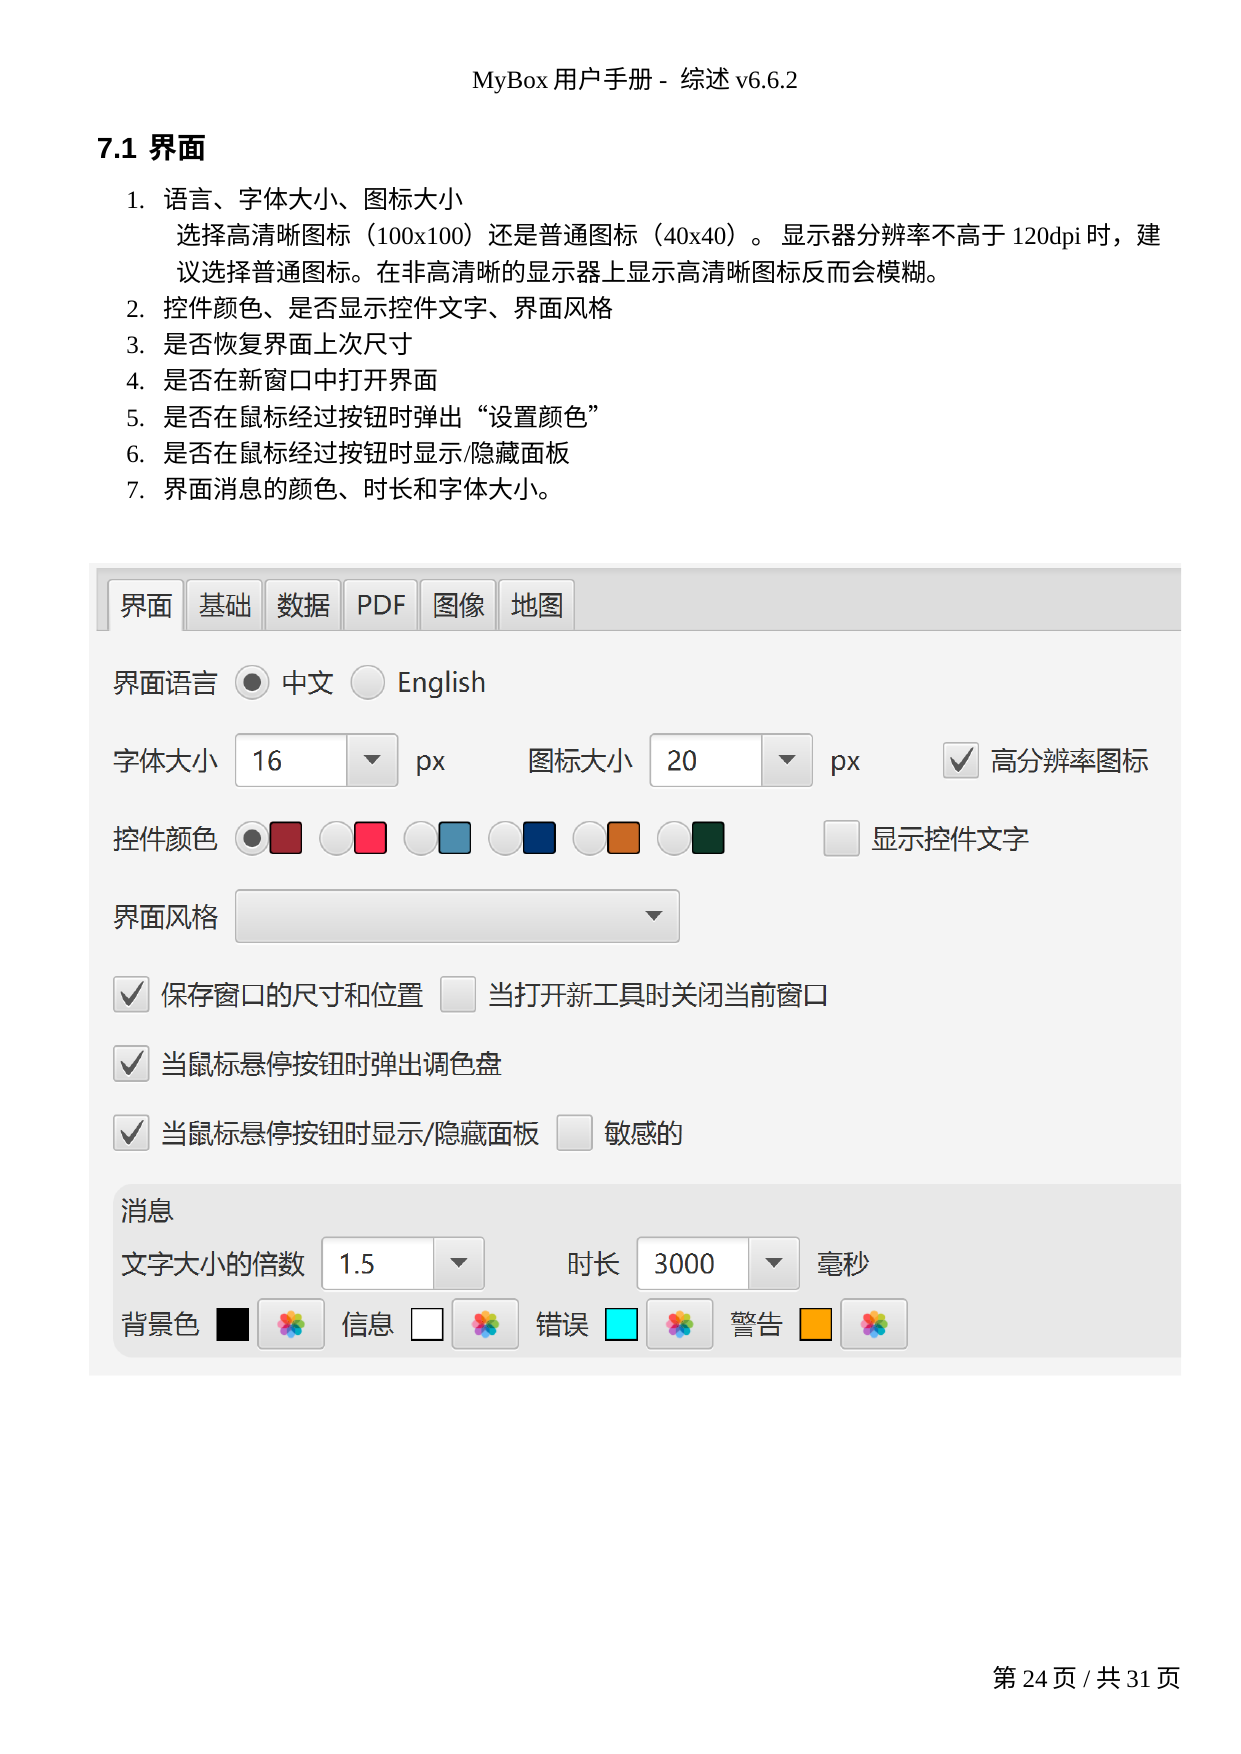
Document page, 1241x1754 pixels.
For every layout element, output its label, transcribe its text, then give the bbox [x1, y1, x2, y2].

list 是否在鼠标经过按钮时弹出“设置颜色” [126, 397, 1181, 433]
list 是否恢复界面上次尺寸 [126, 324, 1181, 361]
list 是否在新窗口中打开界面 [126, 361, 1181, 397]
subtitle 界面 [88, 125, 1181, 167]
list 是否在鼠标经过按钮时显示/隐藏面板 [126, 433, 1181, 469]
picture [88, 563, 1182, 1376]
list 控件颜色、是否显示控件文字、界面风格 [126, 288, 1181, 324]
list 界面消息的颜色、时长和字体大小。 [126, 469, 1181, 506]
list 语言、字体大小、图标大小 [126, 179, 1181, 216]
text 选择高清晰图标（100x100）还是普通图标（40x40）。 显示器分辨率不高于120dpi时，建议选择普通图标。在非高清晰的显示器上显示高清晰图标反而会模糊。 [176, 216, 1181, 288]
